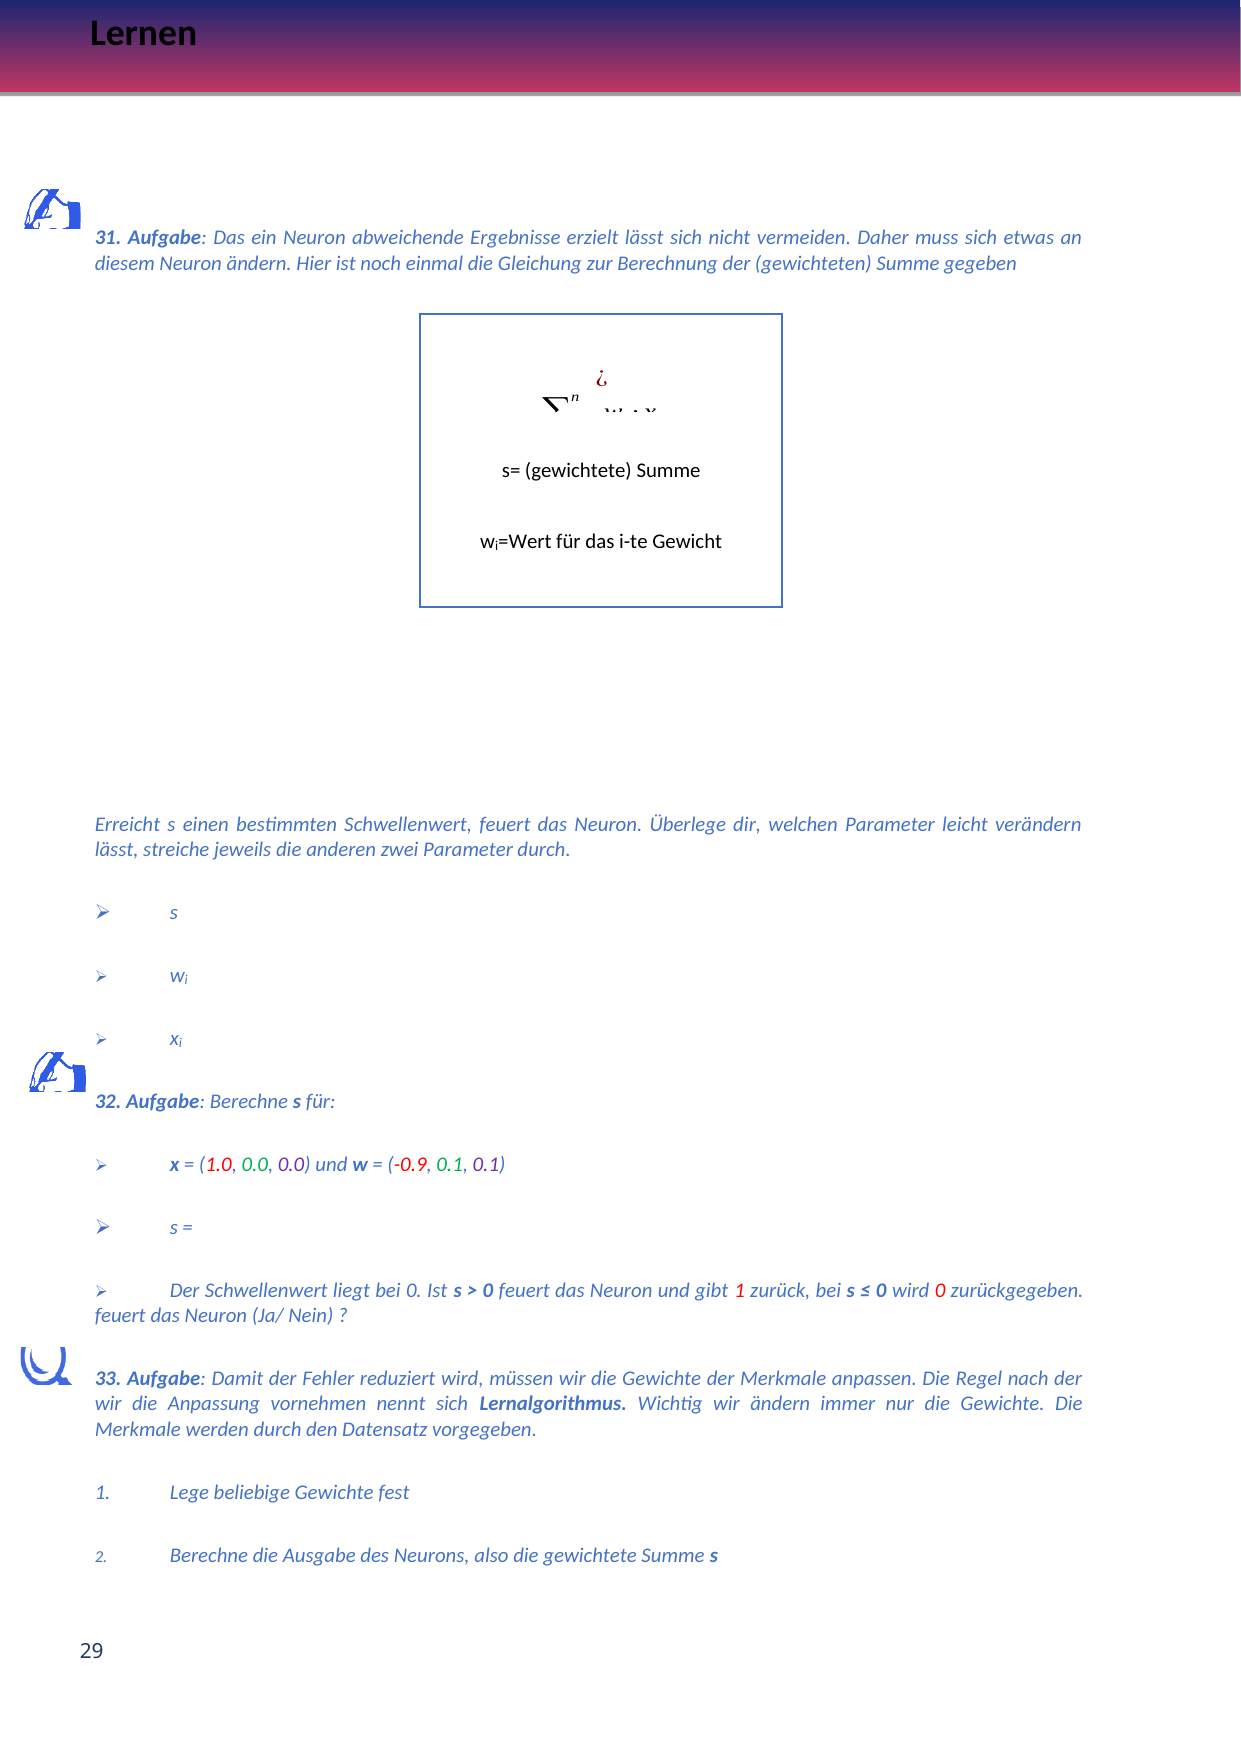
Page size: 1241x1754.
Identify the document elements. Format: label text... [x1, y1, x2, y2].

list x = (1.0, 0.0, 0.0) und w = (-0.9, 0.1, 0.1) [94, 1151, 1086, 1176]
text wi=Wert für das i-te Gewicht [436, 528, 766, 554]
list Der Schwellenwert liegt bei 0. Ist s > 0 feuert das Neuron und gibt 1 zurück, bei s ≤ 0 wird 0 zurückgegeben. feuert das Neuron (Ja/ Nein) ? [94, 1277, 1086, 1328]
list xi [94, 1025, 1086, 1051]
list wi [94, 962, 1086, 988]
text Erreicht s einen bestimmten Schwellenwert, feuert das Neuron. Überlege dir, welchen Parameter leicht verändern lässt, streiche jeweils die anderen zwei Parameter durch. [94, 811, 1086, 862]
list s [94, 899, 1086, 925]
text 32. Aufgabe: Berechne s für: [94, 1088, 1086, 1113]
list s = [94, 1214, 1086, 1239]
text s= (gewichtete) Summe [436, 457, 766, 483]
text 33. Aufgabe: Damit der Fehler reduziert wird, müssen wir die Gewichte der Merkmale anpassen. Die Regel nach der wir die Anpassung vornehmen nennt sich Lernalgorithmus. Wichtig wir ändern immer nur die Gewichte. Die Merkmale werden durch den Datensatz vorgegeben. [94, 1365, 1086, 1441]
list Berechne die Ausgabe des Neurons, also die gewichtete Summe s [94, 1542, 1086, 1567]
text 31. Aufgabe: Das ein Neuron abweichende Ergebnisse erzielt lässt sich nicht vermeiden. Daher muss sich etwas an diesem Neuron ändern. Hier ist noch einmal die Gleichung zur Berechnung der (gewichteten) Summe gegeben [94, 224, 1086, 275]
list Lege beliebige Gewichte fest [94, 1479, 1086, 1504]
